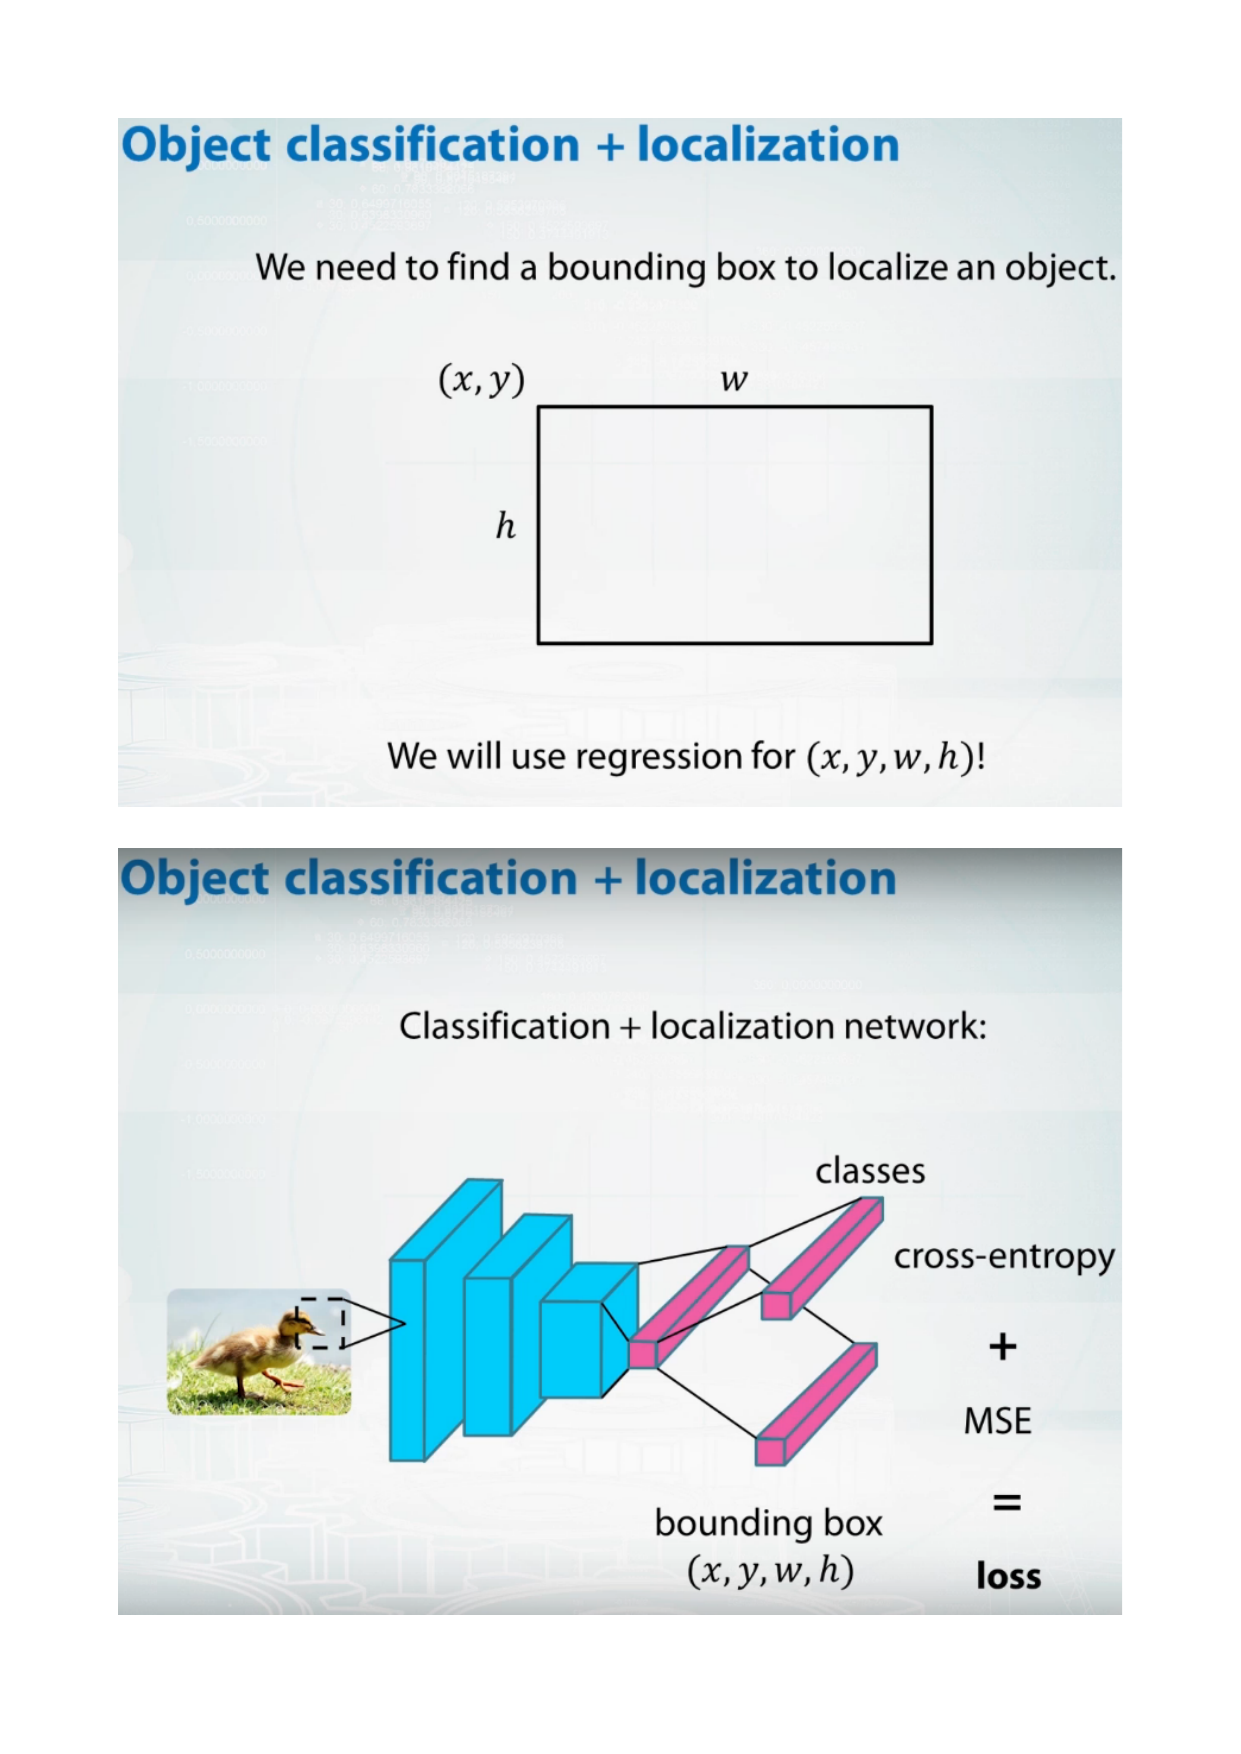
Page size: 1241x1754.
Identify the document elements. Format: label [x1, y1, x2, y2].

picture [118, 848, 1123, 1615]
picture [118, 118, 1123, 807]
